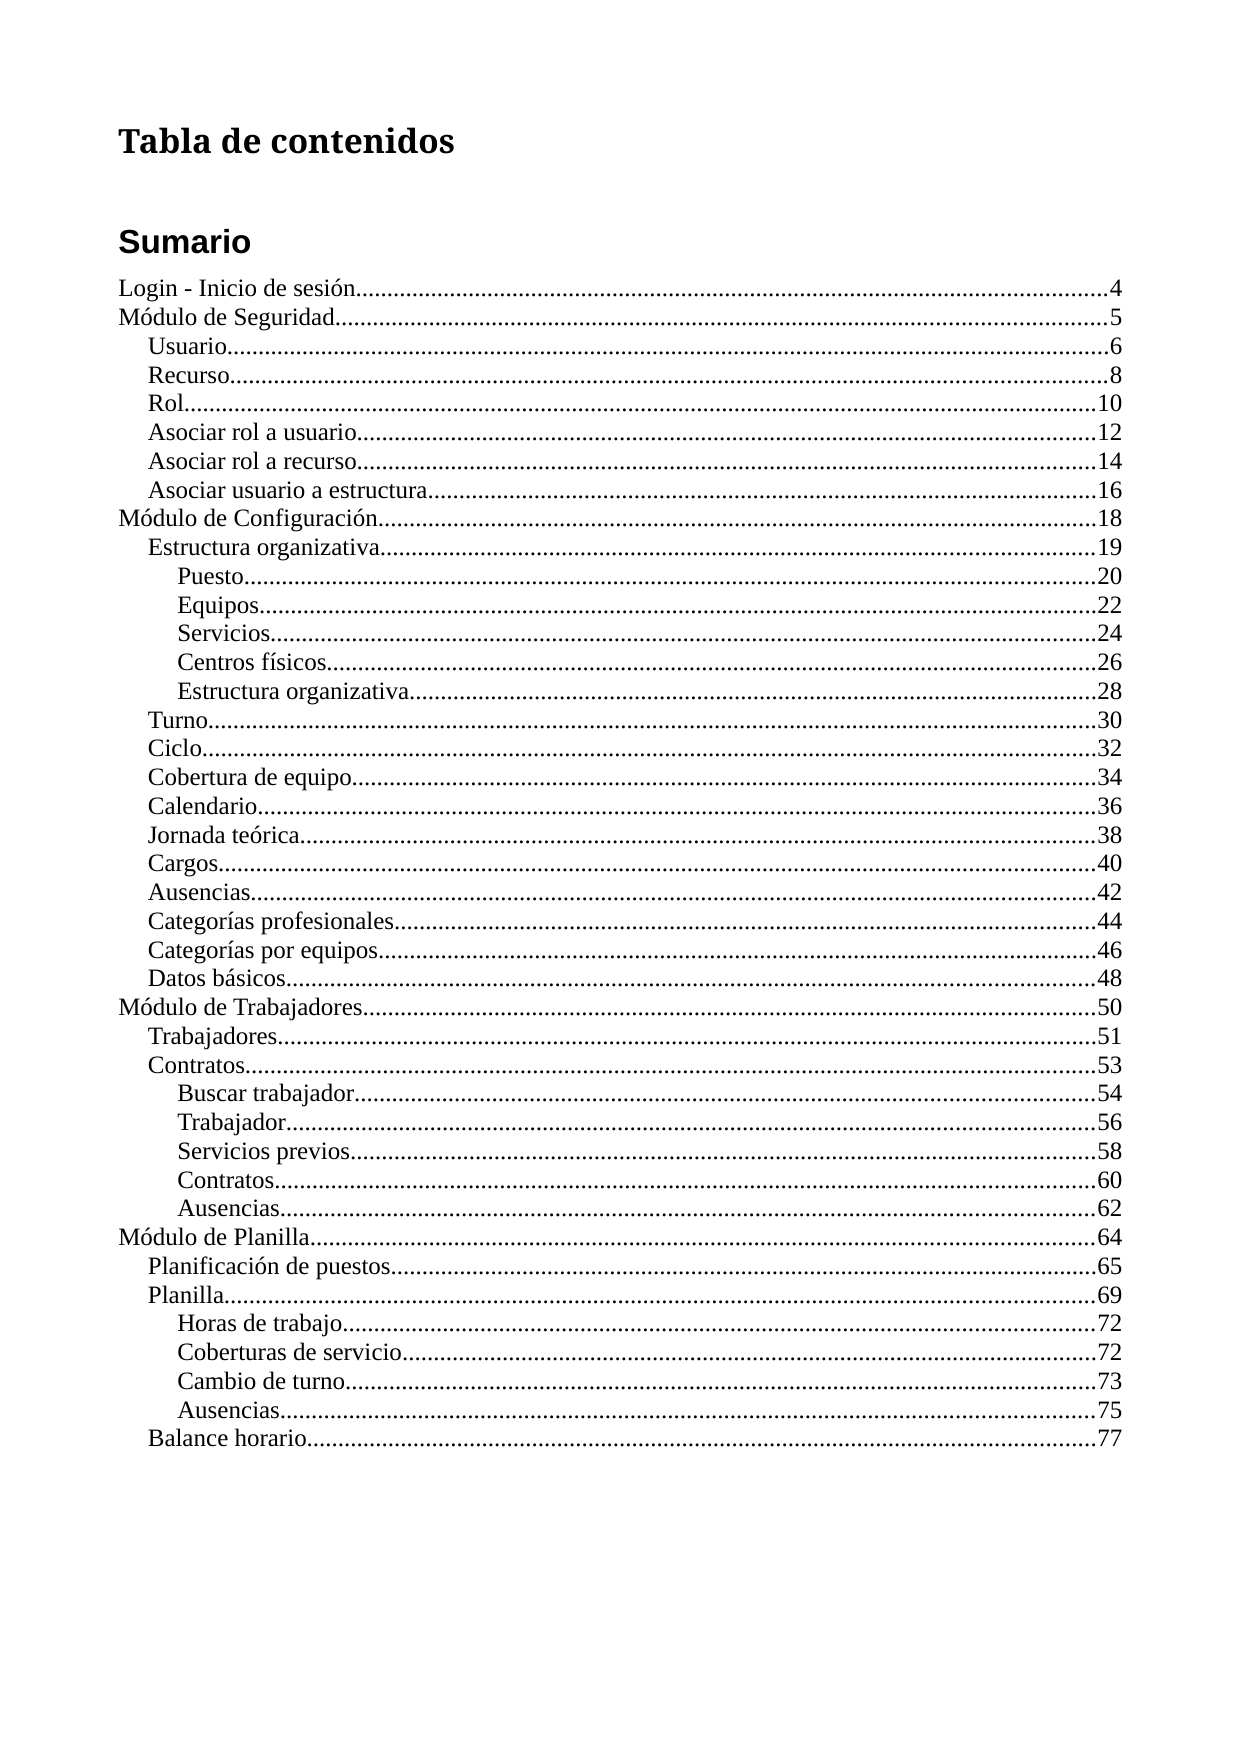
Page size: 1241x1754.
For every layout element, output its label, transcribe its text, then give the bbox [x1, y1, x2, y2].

text Estructura organizativa 28 [177, 676, 1122, 705]
text Ausencias 62 [177, 1193, 1122, 1222]
text Categorías profesionales 44 [148, 906, 1122, 935]
text Recurso 8 [148, 360, 1122, 388]
text Login - Inicio de sesión 4 [118, 273, 1122, 302]
text Asociar rol a usuario 12 [148, 417, 1122, 446]
text Calendario 36 [148, 791, 1122, 820]
text Módulo de Seguridad 5 [118, 302, 1122, 331]
text Centros físicos 26 [177, 647, 1122, 676]
text Ciclo 32 [148, 733, 1122, 762]
text Planilla 69 [148, 1280, 1122, 1308]
text Trabajadores 51 [148, 1021, 1122, 1050]
text Servicios previos 58 [177, 1136, 1122, 1165]
text Ausencias 75 [177, 1395, 1122, 1423]
text Tabla de contenidos [118, 118, 1122, 163]
text Puesto 20 [177, 561, 1122, 590]
text Trabajador 56 [177, 1107, 1122, 1136]
text Planificación de puestos 65 [148, 1251, 1122, 1280]
text Usuario 6 [148, 331, 1122, 360]
text Datos básicos 48 [148, 963, 1122, 992]
text Contratos 53 [148, 1050, 1122, 1078]
text Asociar usuario a estructura 16 [148, 475, 1122, 503]
text Contratos 60 [177, 1165, 1122, 1193]
text Rol 10 [148, 388, 1122, 417]
text Cambio de turno 73 [177, 1366, 1122, 1395]
subtitle Sumario [118, 223, 1122, 261]
text Módulo de Planilla 64 [118, 1222, 1122, 1251]
text Equipos 22 [177, 590, 1122, 618]
text Horas de trabajo 72 [177, 1308, 1122, 1337]
text Buscar trabajador 54 [177, 1078, 1122, 1107]
text Coberturas de servicio 72 [177, 1337, 1122, 1366]
text Cobertura de equipo 34 [148, 762, 1122, 791]
text Servicios 24 [177, 618, 1122, 647]
text Asociar rol a recurso 14 [148, 446, 1122, 475]
text Estructura organizativa 19 [148, 532, 1122, 561]
text Jornada teórica 38 [148, 820, 1122, 848]
text Módulo de Configuración 18 [118, 503, 1122, 532]
text Ausencias 42 [148, 877, 1122, 906]
text Categorías por equipos 46 [148, 935, 1122, 963]
text Turno 30 [148, 705, 1122, 733]
text Módulo de Trabajadores 50 [118, 992, 1122, 1021]
text Balance horario 77 [148, 1423, 1122, 1452]
text Cargos 40 [148, 848, 1122, 877]
